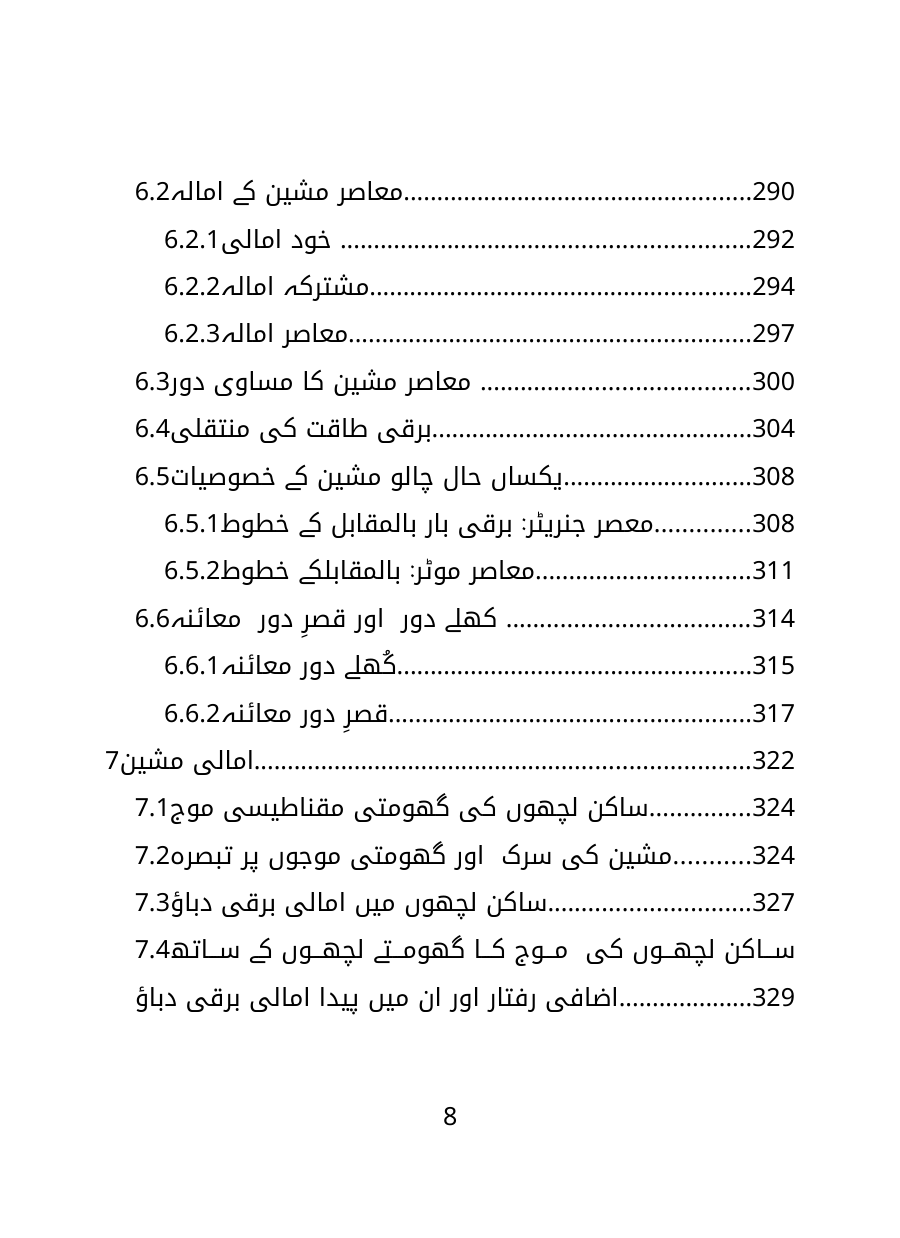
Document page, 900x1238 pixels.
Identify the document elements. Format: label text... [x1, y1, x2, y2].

text 6.6کھلے دور اور قصرِ دور معائنہ 314 [134, 595, 795, 642]
text 6.5.2معاصر موٹر: بالمقابلکے خطوط 311 [164, 548, 795, 595]
text 6.2.2مشترکہ امالہ 294 [164, 263, 795, 311]
text 6.6.2قصرِ دور معائنہ 317 [164, 690, 795, 737]
text 7امالی مشین 322 [105, 737, 795, 785]
text 7.2مشین کی سرک اور گھومتی موجوں پر تبصرہ 324 [134, 832, 795, 879]
text 6.4برقی طاقت کی منتقلی 304 [134, 406, 795, 453]
text 6.5یکساں حال چالو مشین کے خصوصیات 308 [134, 453, 795, 500]
text 6.2.3معاصر امالہ 297 [164, 311, 795, 358]
text 6.2.1خود امالی 292 [164, 216, 795, 263]
text 7.1ساکن لچھوں کی گھومتی مقناطیسی موج 324 [134, 785, 795, 832]
text 6.6.1کُھلے دور معائنہ 315 [164, 642, 795, 690]
text 7.3ساکن لچھوں میں امالی برقی دباؤ 327 [134, 879, 795, 927]
text 6.2معاصر مشین کے امالہ 290 [134, 168, 795, 216]
text 7.4ساکن لچھوں کی موج کا گھومتے لچھوں کے ساتھ اضافی رفتار اور ان میں پیدا امالی برقی دباؤ 329 [134, 927, 795, 1022]
text 6.5.1معصر جنریٹر: برقی بار بالمقابل کے خطوط 308 [164, 500, 795, 548]
text 6.3معاصر مشین کا مساوی دور 300 [134, 358, 795, 406]
